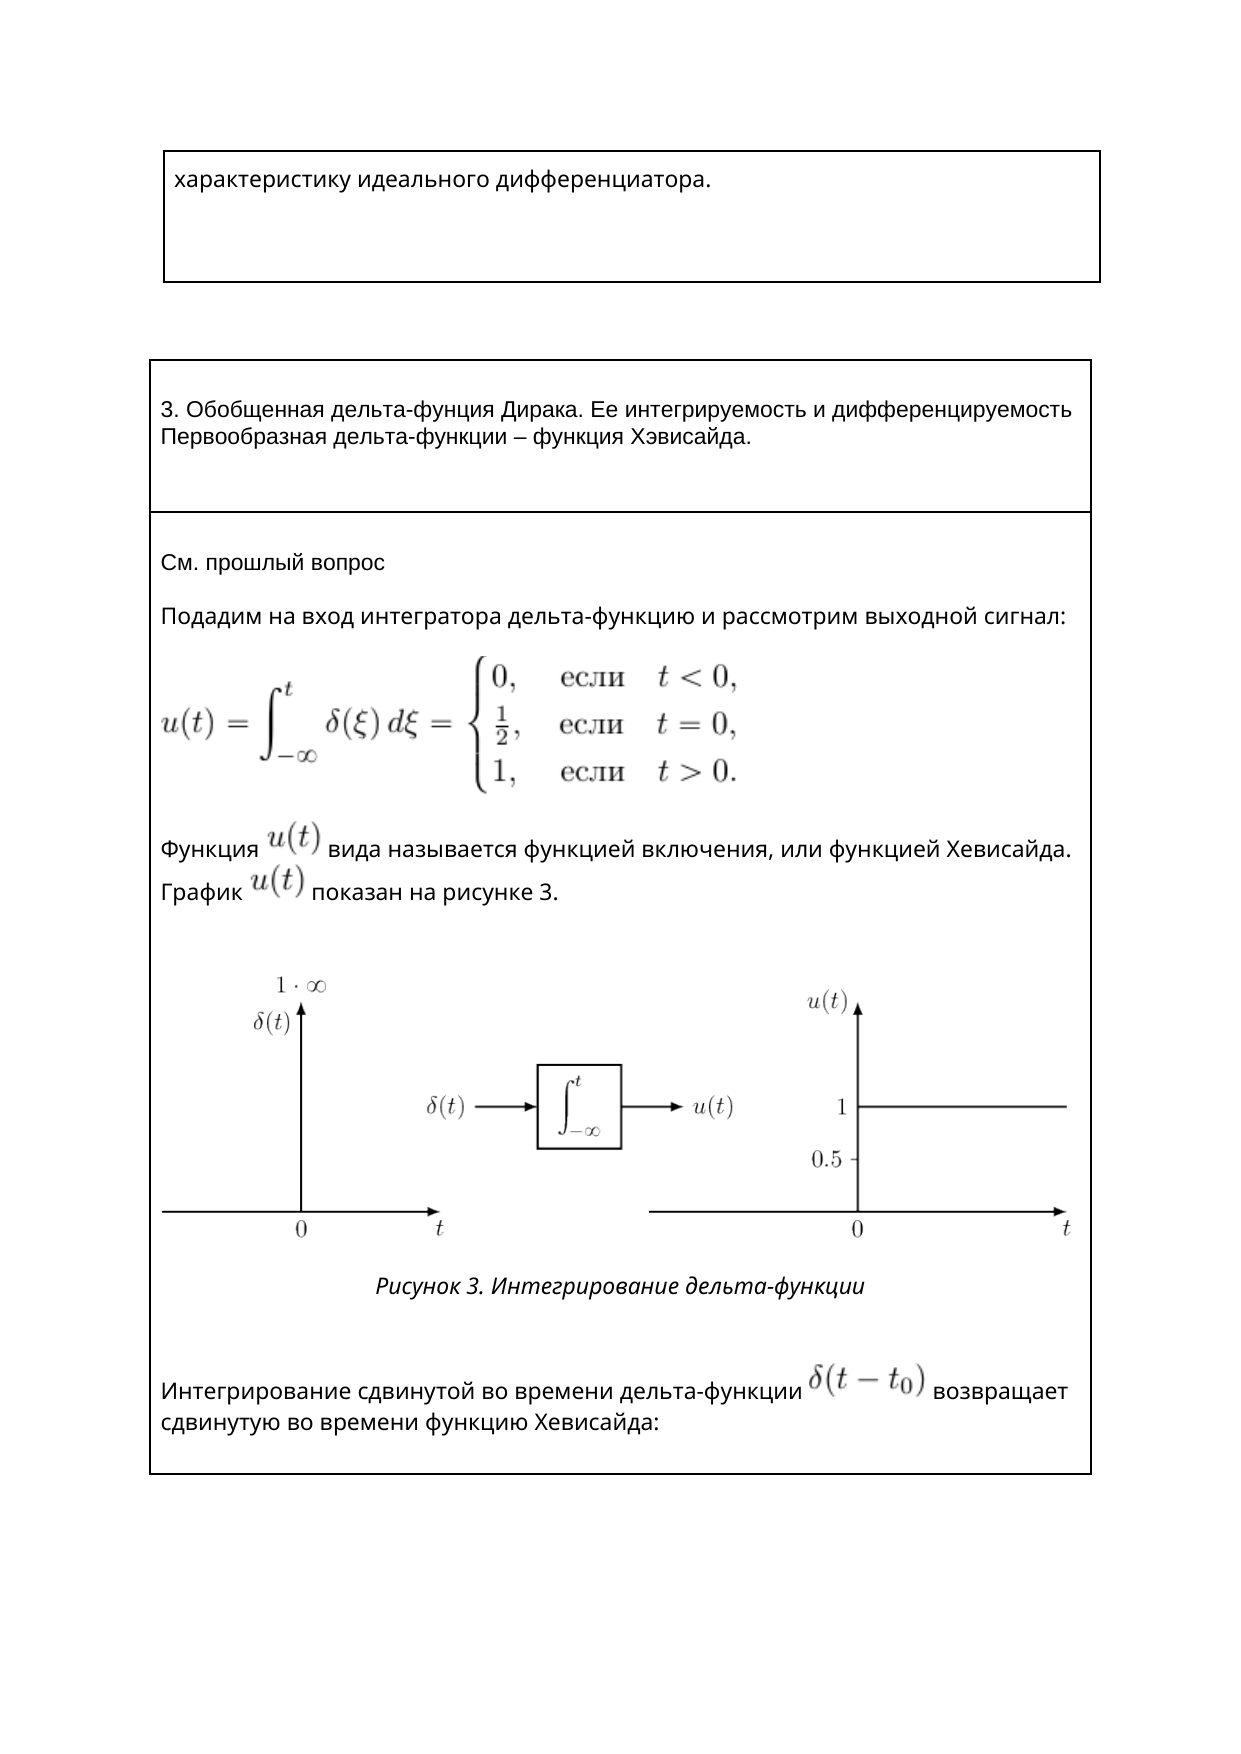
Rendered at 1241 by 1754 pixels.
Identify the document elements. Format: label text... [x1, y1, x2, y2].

picture [809, 1363, 927, 1400]
picture [248, 864, 306, 901]
table_header 3. Обобщенная дельта-фунция Дирака. Ее интегрируемость и дифференцируемость Первообразная дельта-функции – функция Хэвисайда. [151, 361, 1090, 511]
table_cell См. прошлый вопрос Подадим на вход интегратора дельта-функцию и рассмотрим выходной сигнал: Функция вида называется функцией включения, или функцией Хевисайда. График показан на рисунке 3. Рисунок 3. Интегрирование дельта-функции Интегрирование сдвинутой во времени дельта-функции возвращает сдвинутую во времени функцию Хевисайда: [151, 513, 1090, 1473]
picture [161, 969, 1079, 1245]
picture [265, 821, 322, 858]
table_cell характеристику идеального дифференциатора. [165, 152, 1099, 281]
picture [160, 656, 737, 797]
